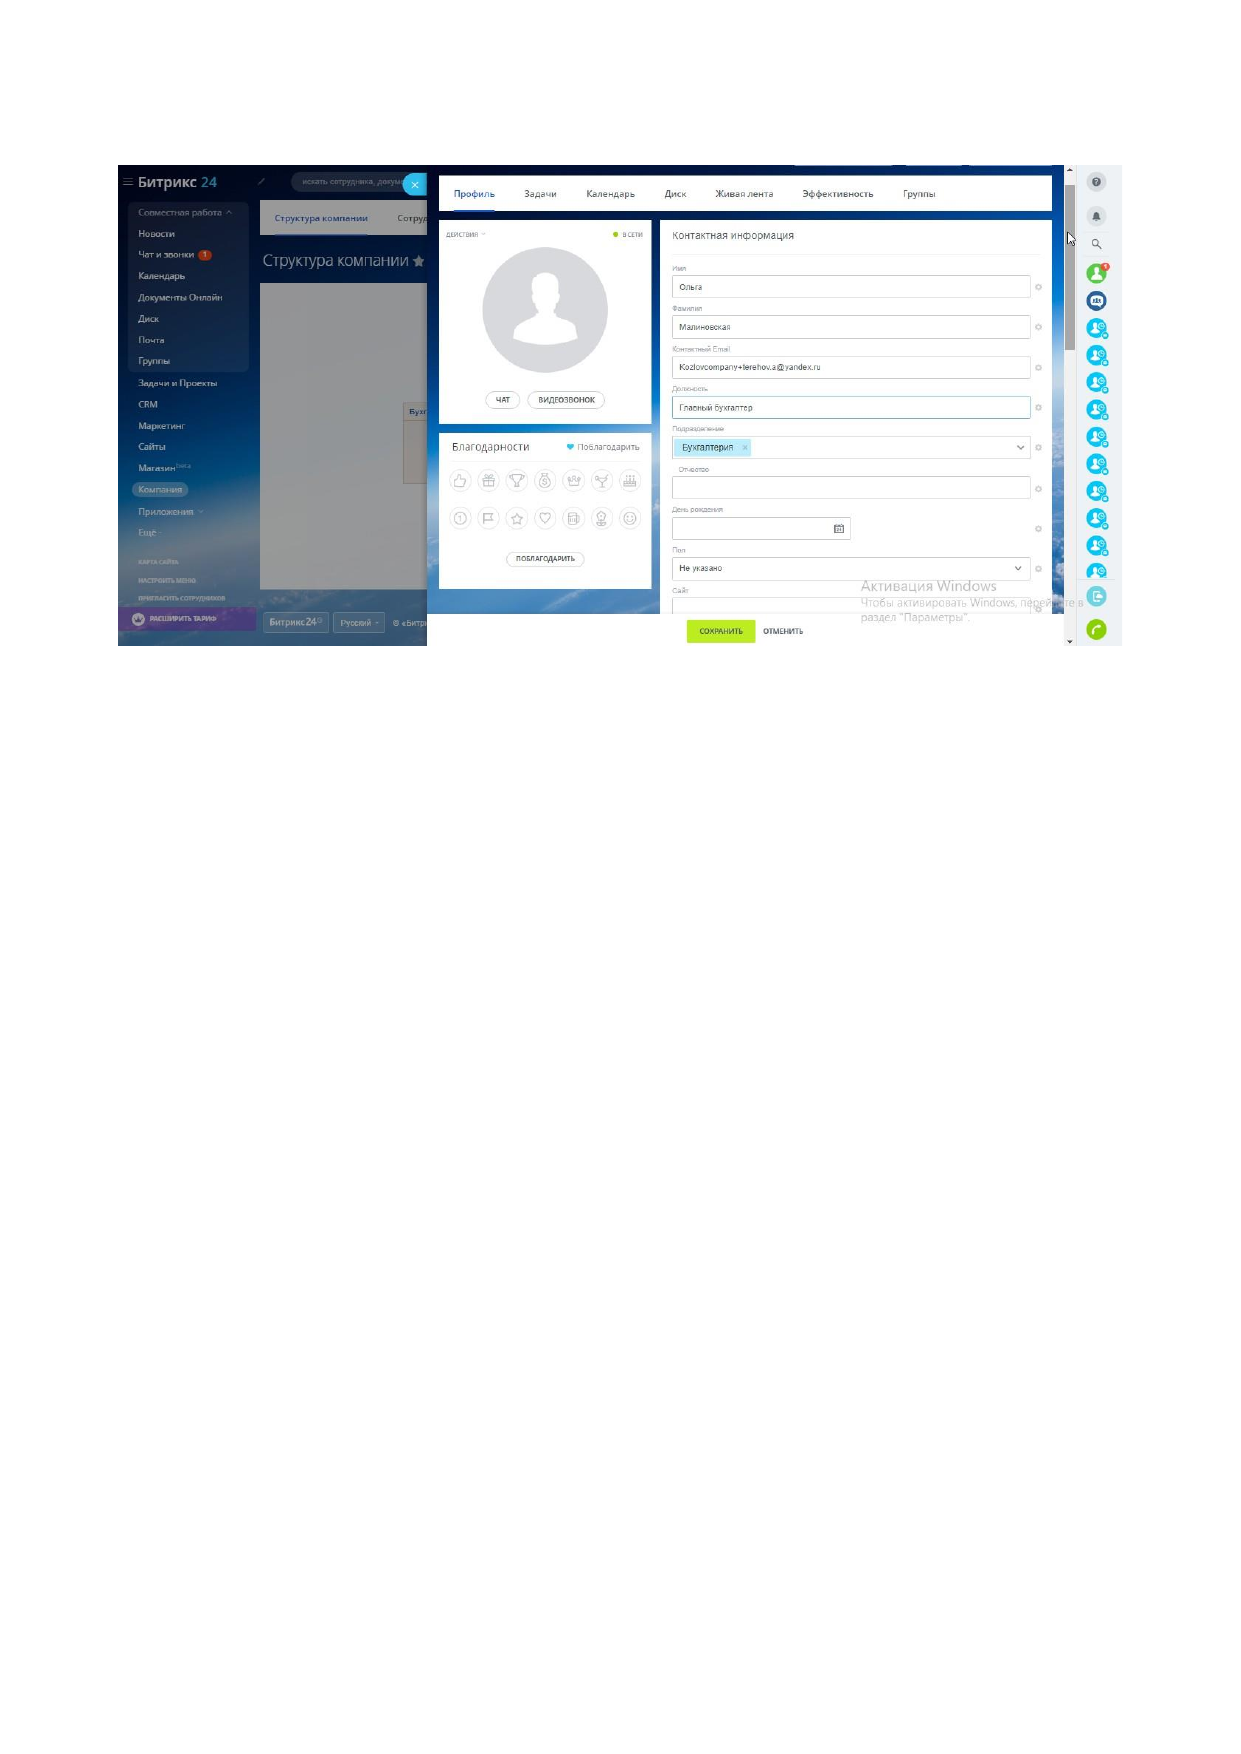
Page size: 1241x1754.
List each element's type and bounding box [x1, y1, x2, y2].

picture [118, 165, 1123, 646]
